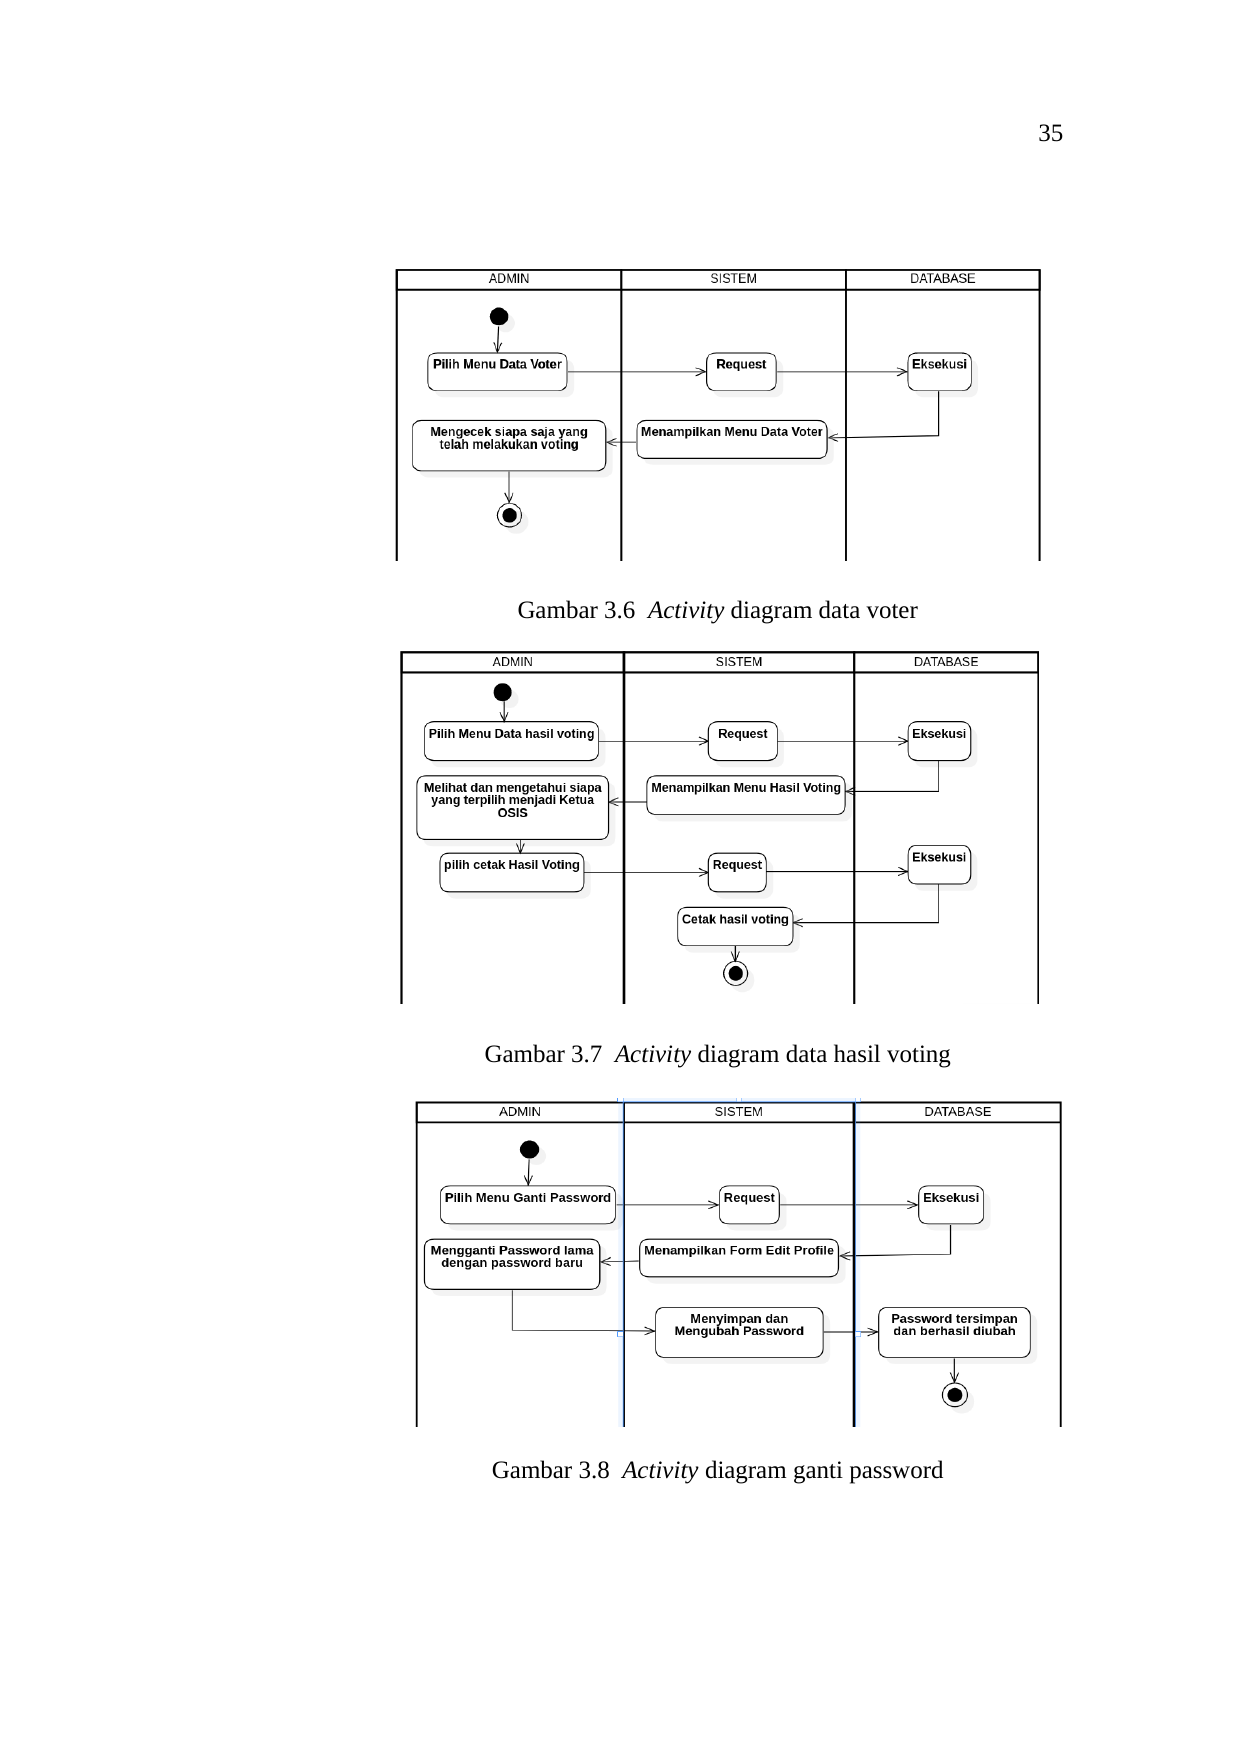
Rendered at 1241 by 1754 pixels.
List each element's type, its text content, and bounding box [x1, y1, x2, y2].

picture [392, 261, 1042, 561]
text Gambar 3.8 Activity diagram ganti password [366, 1456, 1063, 1484]
text Gambar 3.6 Activity diagram data voter [366, 596, 1063, 624]
text Gambar 3.7 Activity diagram data hasil voting [366, 1039, 1063, 1067]
picture [412, 1098, 1062, 1427]
picture [393, 645, 1039, 1004]
